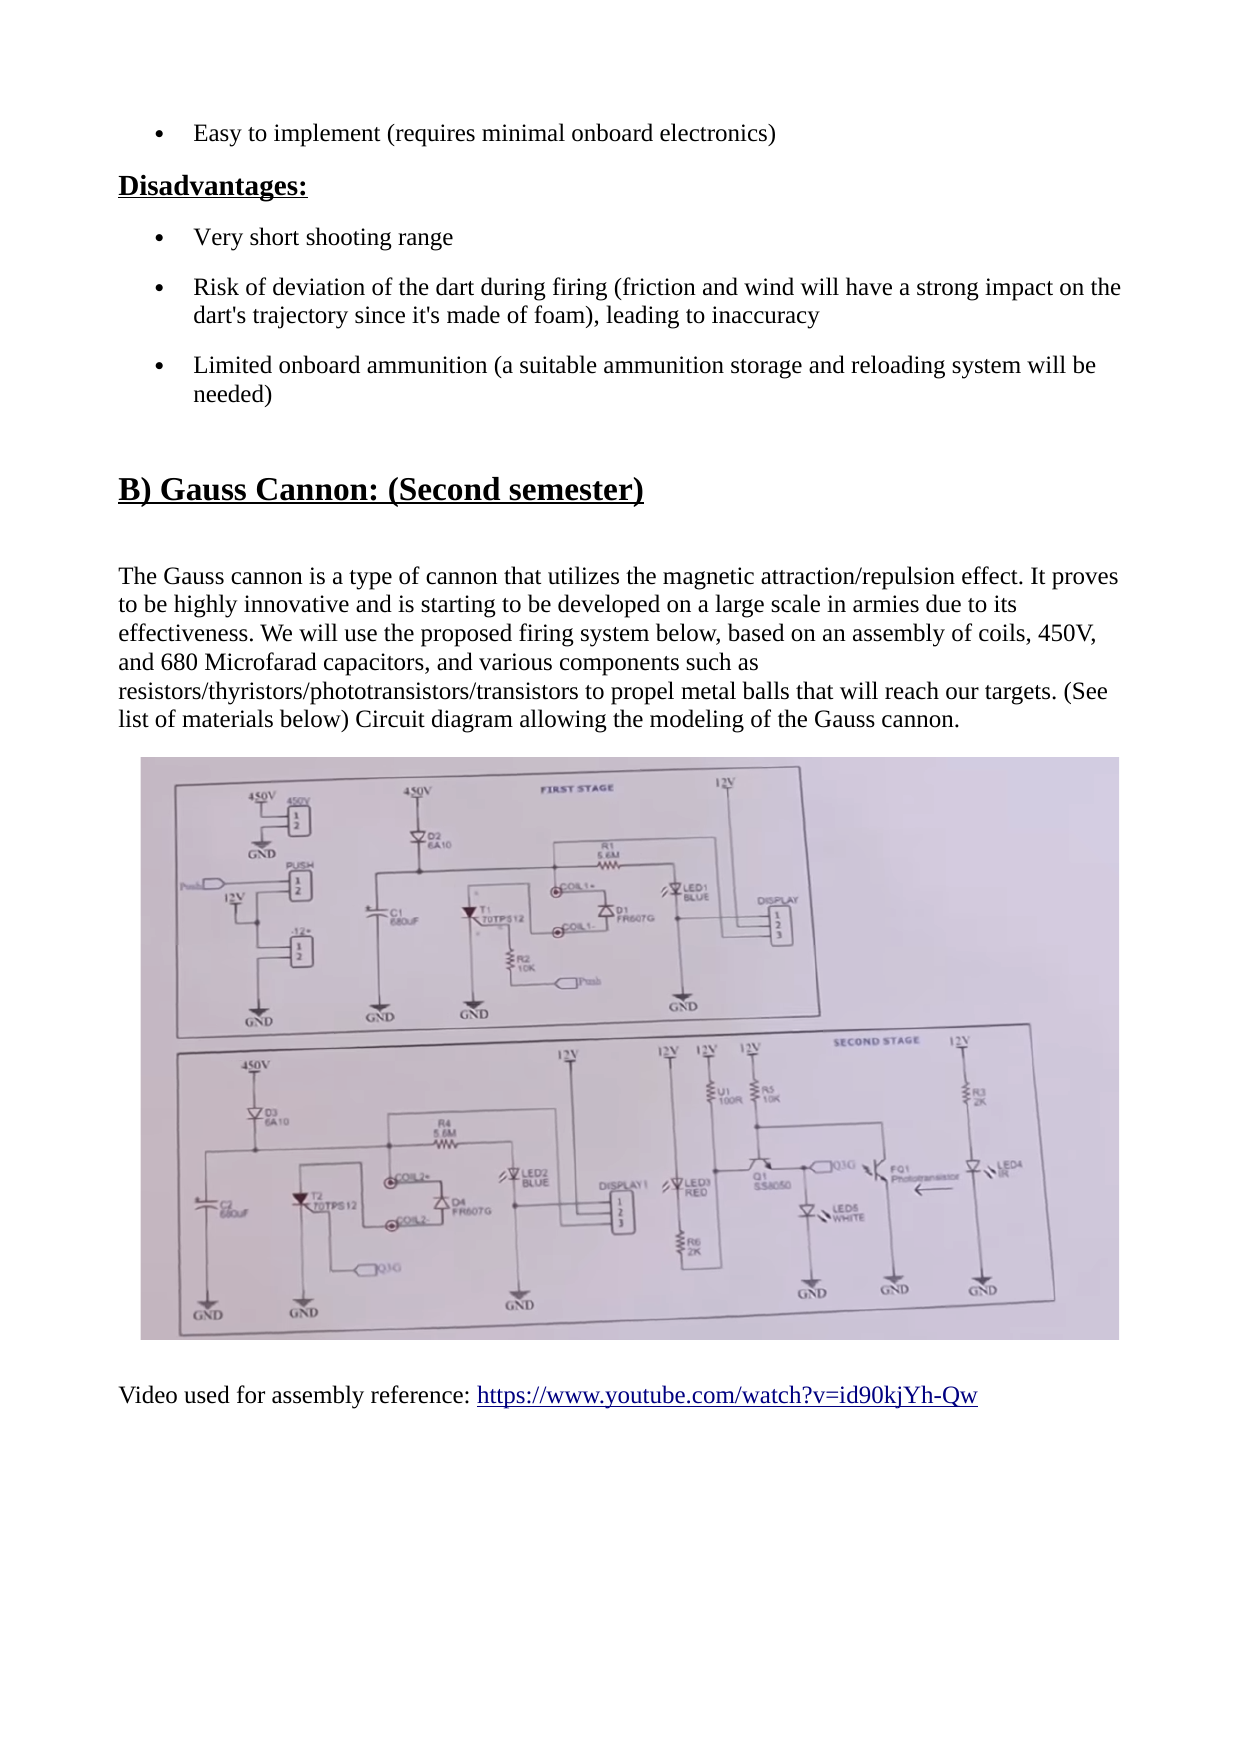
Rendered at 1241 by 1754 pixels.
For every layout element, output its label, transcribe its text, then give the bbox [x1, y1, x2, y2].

text The Gauss cannon is a type of cannon that utilizes the magnetic attraction/repulsion effect. It proves to be highly innovative and is starting to be developed on a large scale in armies due to its effectiveness. We will use the proposed firing system below, based on an assembly of coils, 450V, and 680 Microfarad capacitors, and various components such as resistors/thyristors/phototransistors/transistors to propel metal balls that will reach our targets. (See list of materials below) Circuit diagram allowing the modeling of the Gauss cannon. [118, 561, 1122, 733]
text Disadvantages: [118, 168, 1122, 201]
list Easy to implement (requires minimal onboard electronics) [156, 118, 1122, 147]
list Very short shooting range [156, 222, 1122, 251]
text Video used for assembly reference: https://www.youtube.com/watch?v=id90kjYh-Qw [118, 1381, 1122, 1409]
list Risk of deviation of the dart during firing (friction and wind will have a strong impact on the dart's trajectory since it's made of foam), leading to inaccuracy [156, 272, 1122, 329]
text B) Gauss Cannon: (Second semester) [118, 469, 1122, 507]
list Limited onboard ammunition (a suitable ammunition storage and reloading system will be needed) [156, 350, 1122, 407]
